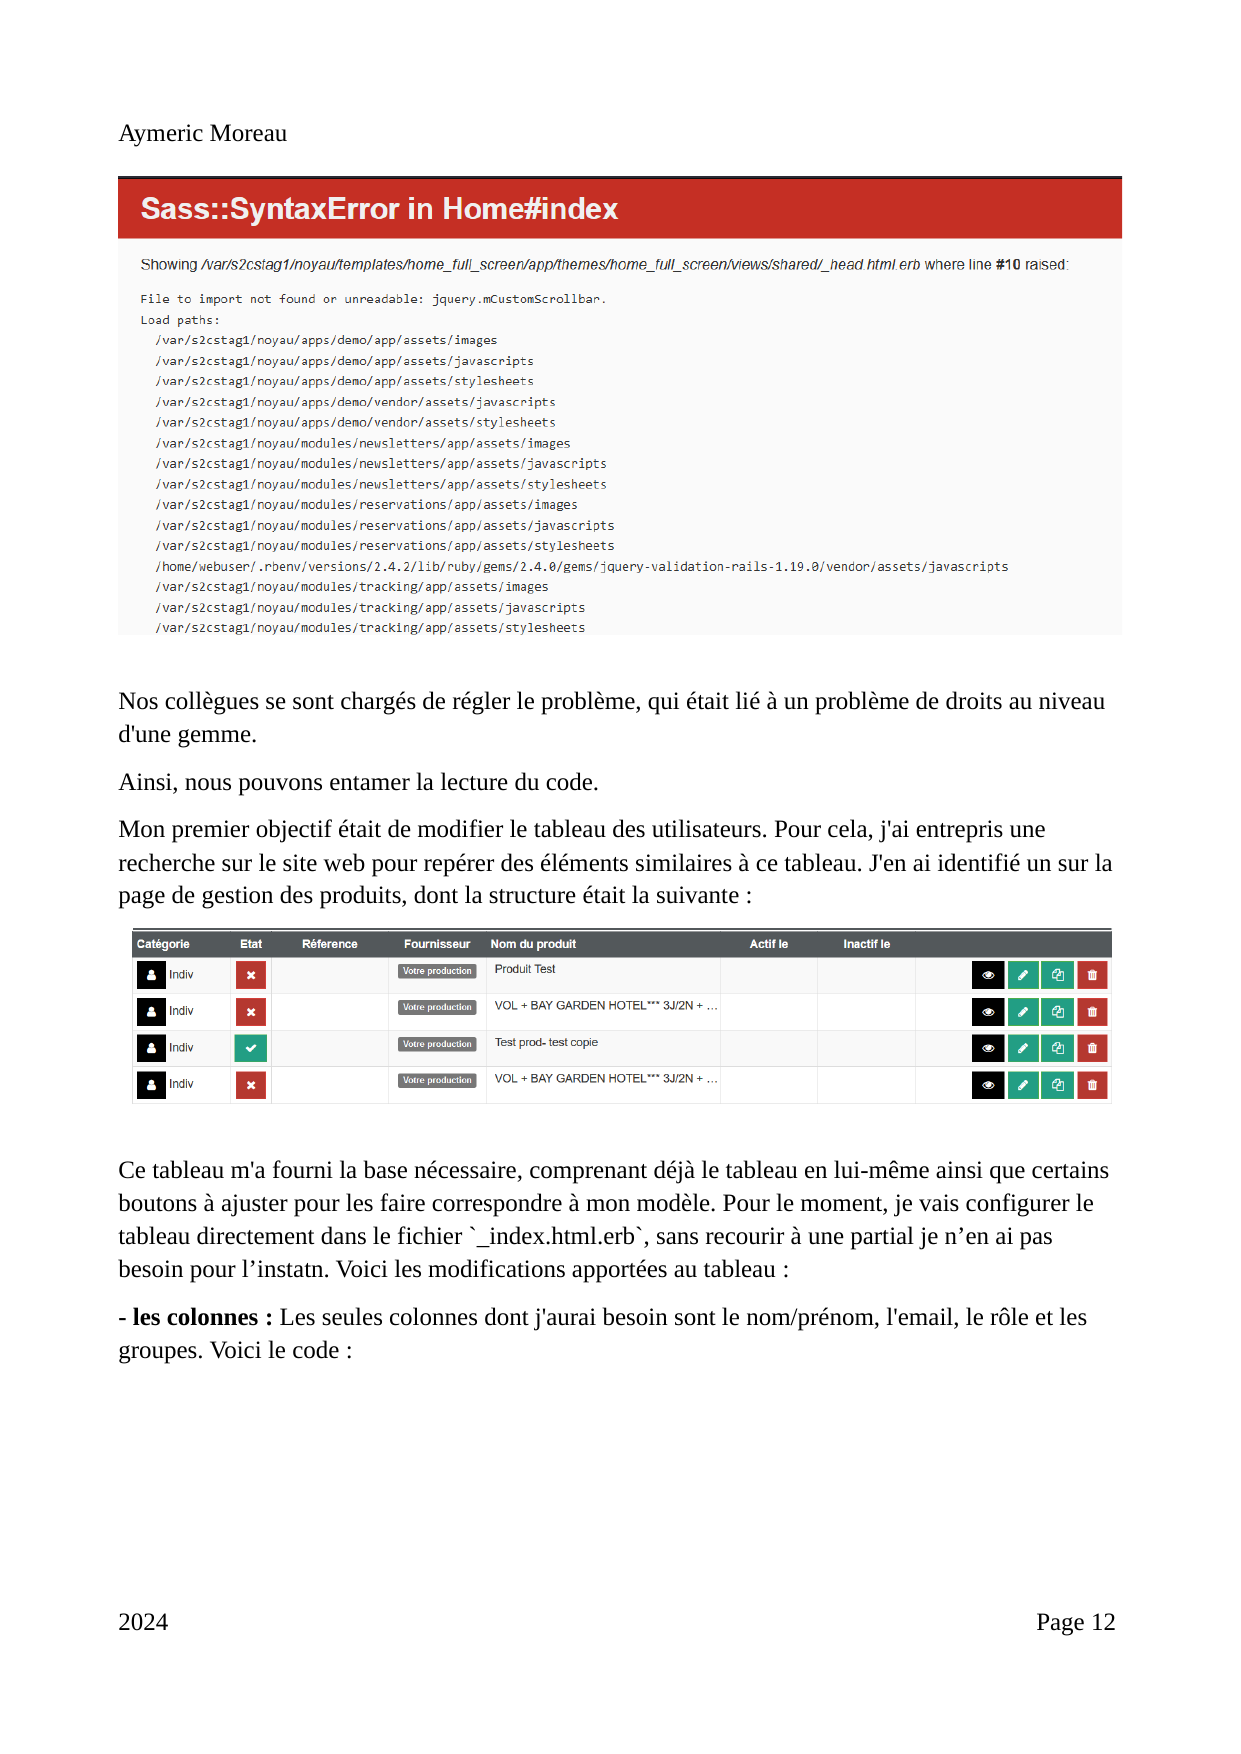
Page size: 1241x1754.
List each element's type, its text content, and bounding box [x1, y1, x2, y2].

picture [118, 928, 1123, 1104]
text Nos collègues se sont chargés de régler le problème, qui était lié à un problème de droits au niveau d'une gemme. [118, 686, 1122, 748]
text Ce tableau m'a fourni la base nécessaire, comprenant déjà le tableau en lui-même ainsi que certains boutons à ajuster pour les faire correspondre à mon modèle. Pour le moment, je vais configurer le tableau directement dans le fichier `_index.html.erb`, sans recourir à une partial je n’en ai pas besoin pour l’instatn. Voici les modifications apportées au tableau : [118, 1155, 1122, 1283]
text Ainsi, nous pouvons entamer la lecture du code. [118, 767, 1122, 796]
picture [118, 176, 1123, 635]
text - les colonnes : Les seules colonnes dont j'aurai besoin sont le nom/prénom, l'email, le rôle et les groupes. Voici le code : [118, 1302, 1122, 1363]
text Mon premier objectif était de modifier le tableau des utilisateurs. Pour cela, j'ai entrepris une recherche sur le site web pour repérer des éléments similaires à ce tableau. J'en ai identifié un sur la page de gestion des produits, dont la structure était la suivante : [118, 814, 1122, 909]
